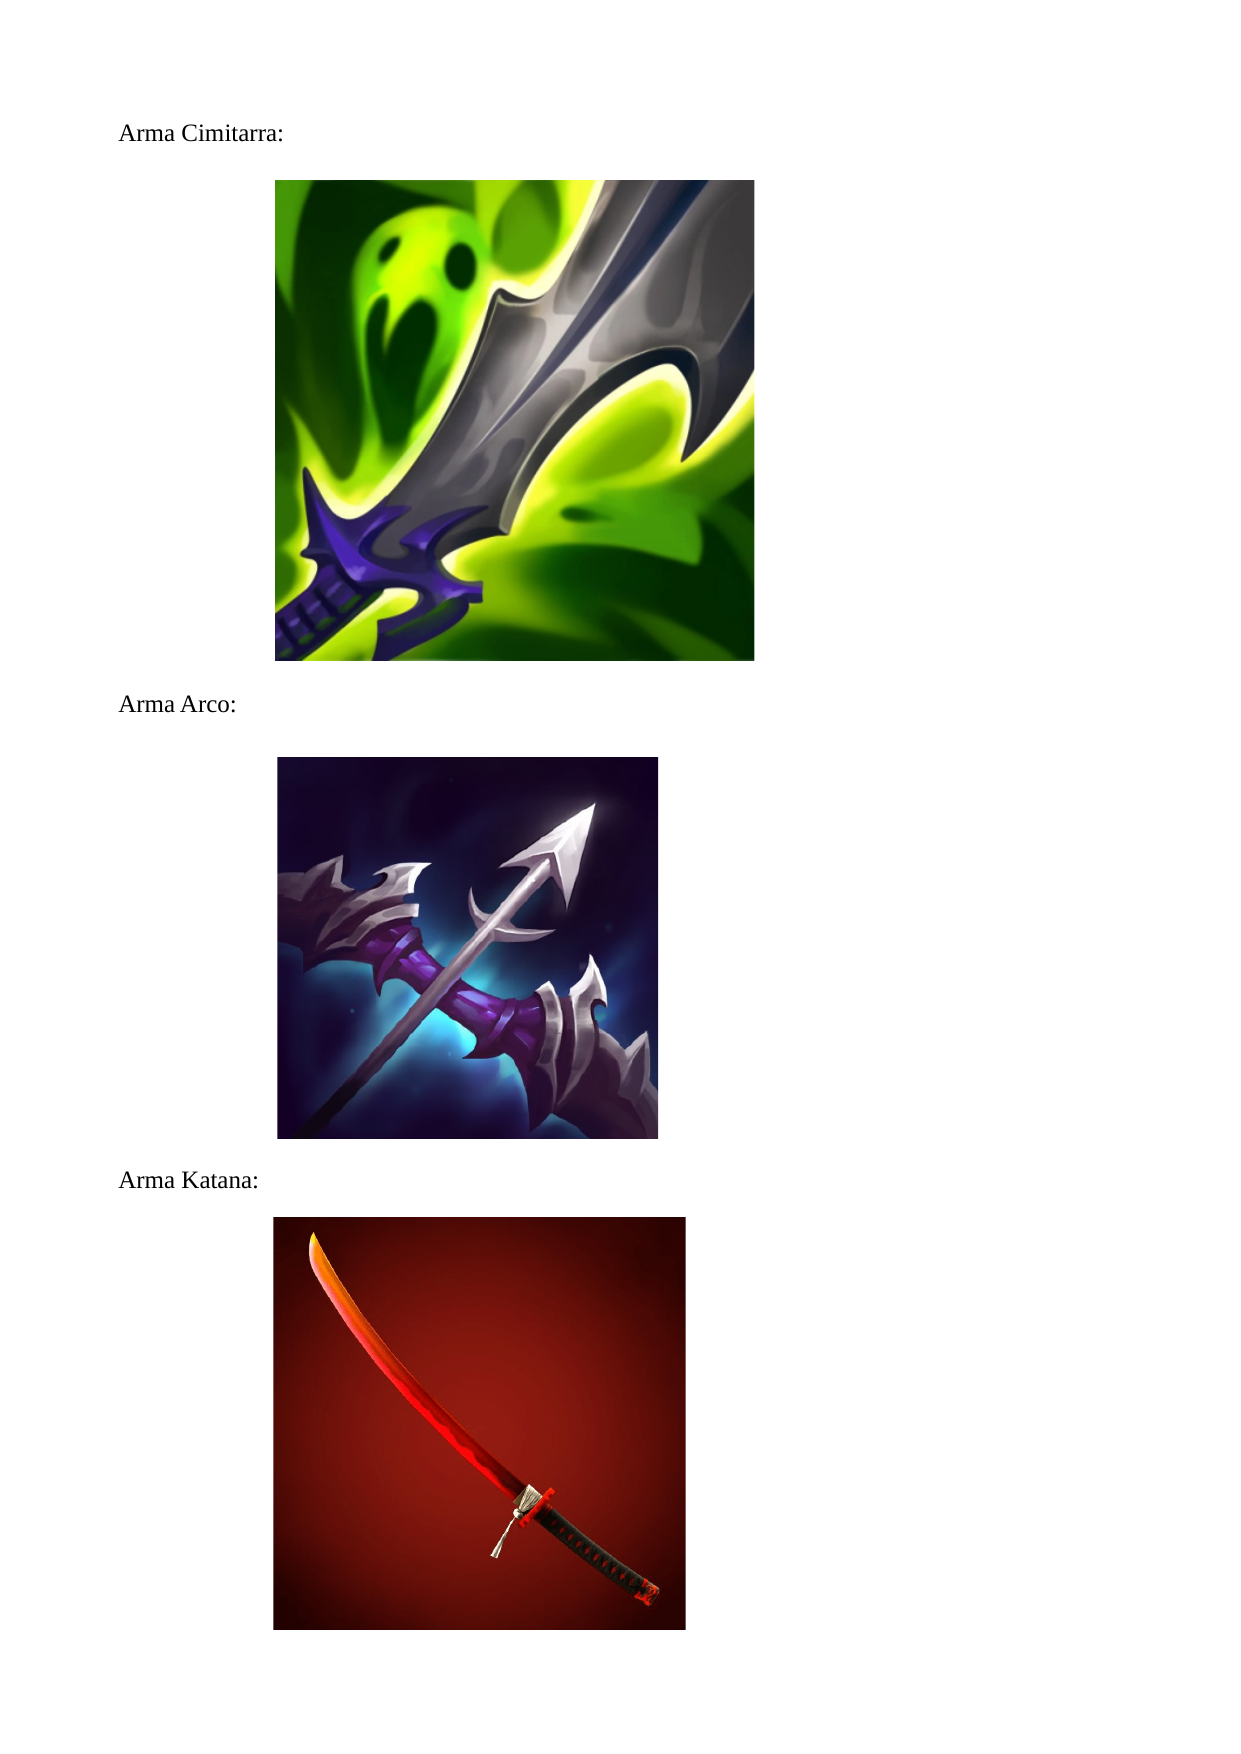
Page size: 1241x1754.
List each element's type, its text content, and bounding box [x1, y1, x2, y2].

picture [275, 180, 755, 661]
text Arma Katana: [118, 1165, 1122, 1194]
picture [277, 757, 659, 1139]
picture [273, 1217, 686, 1630]
text Arma Arco: [118, 689, 1122, 718]
text Arma Cimitarra: [118, 118, 1122, 147]
